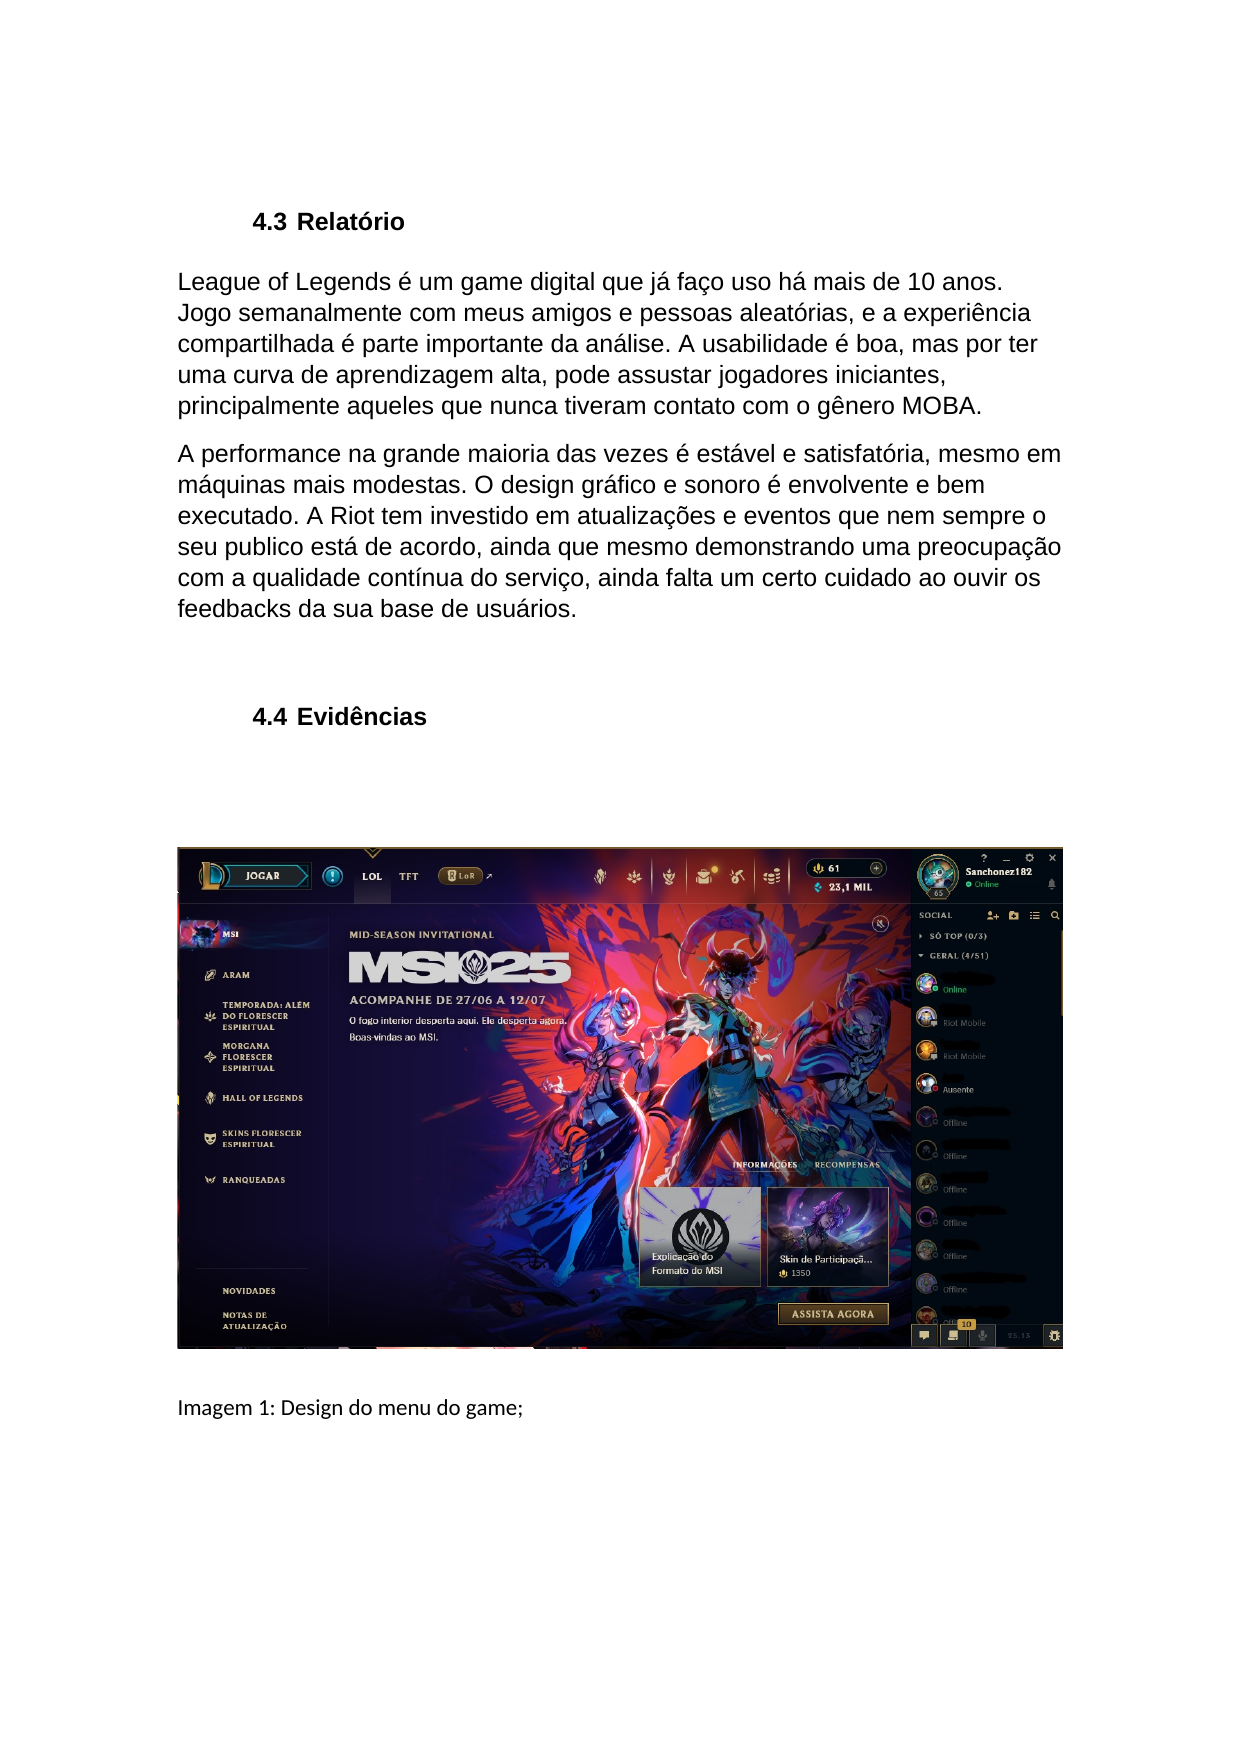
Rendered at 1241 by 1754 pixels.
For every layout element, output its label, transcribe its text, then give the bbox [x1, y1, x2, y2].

text League of Legends é um game digital que já faço uso há mais de 10 anos. Jogo semanalmente com meus amigos e pessoas aleatórias, e a experiência compartilhada é parte importante da análise. A usabilidade é boa, mas por ter uma curva de aprendizagem alta, pode assustar jogadores iniciantes, principalmente aqueles que nunca tiveram contato com o gênero MOBA. [177, 267, 1063, 420]
picture [177, 847, 1063, 1349]
text Imagem 1: Design do menu do game; [177, 1349, 1063, 1422]
subtitle Evidências [252, 702, 1063, 731]
text A performance na grande maioria das vezes é estável e satisfatória, mesmo em máquinas mais modestas. O design gráfico e sonoro é envolvente e bem executado. A Riot tem investido em atualizações e eventos que nem sempre o seu publico está de acordo, ainda que mesmo demonstrando uma preocupação com a qualidade contínua do serviço, ainda falta um certo cuidado ao ouvir os feedbacks da sua base de usuários. [177, 439, 1063, 623]
subtitle Relatório [252, 207, 1063, 236]
